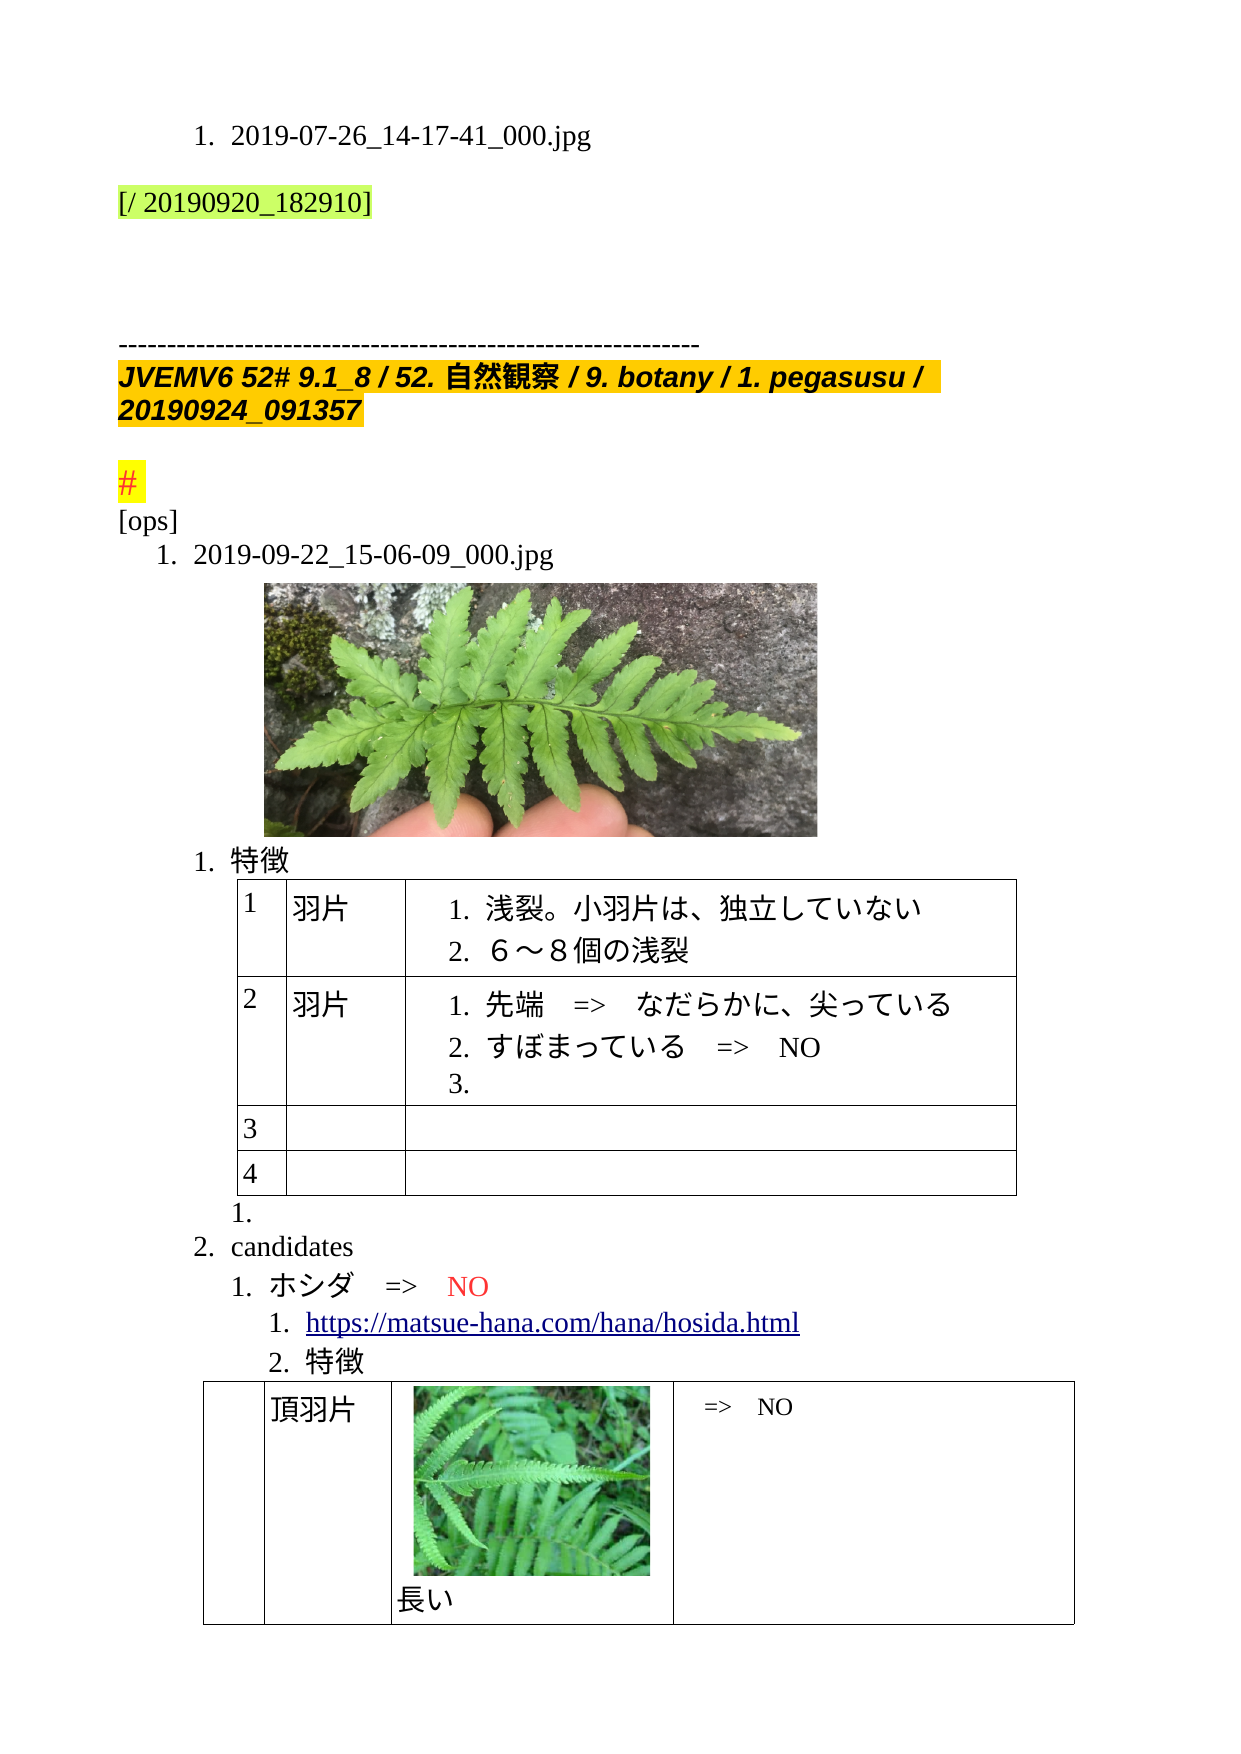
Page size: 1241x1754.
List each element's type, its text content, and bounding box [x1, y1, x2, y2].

list candidates [193, 1229, 1122, 1263]
list 2019-07-26_14-17-41_000.jpg [193, 118, 1122, 152]
list https://matsue-hana.com/hana/hosida.html [268, 1305, 1122, 1338]
table_header 羽片 [287, 880, 405, 976]
table_cell 4 [238, 1151, 286, 1195]
picture [413, 1386, 650, 1576]
table_header 浅裂。小羽片は、独立していない ６～８個の浅裂 [406, 880, 1016, 976]
text [/ 20190920_182910] [118, 185, 1122, 219]
text [ops] [118, 503, 1122, 537]
table_cell 3 [238, 1106, 286, 1150]
table_header 1 [238, 880, 286, 976]
table_cell [287, 1106, 405, 1150]
table_cell 羽片 [287, 977, 405, 1105]
table_header 長い [392, 1382, 673, 1624]
table_cell [287, 1151, 405, 1195]
table_cell 先端 => なだらかに、尖っている すぼまっている => NO [406, 977, 1016, 1105]
table_header => NO [674, 1382, 1074, 1624]
text ------------------------------------------------------------ [118, 326, 1122, 359]
text # [118, 460, 1122, 503]
text JVEMV6 52# 9.1_8 / 52. 自然観察 / 9. botany / 1. pegasusu / 20190924_091357 [118, 359, 1122, 427]
table_header [204, 1382, 264, 1624]
table_header 頂羽片 [265, 1382, 391, 1624]
list 特徴 [268, 1338, 1122, 1381]
table_cell [406, 1106, 1016, 1150]
list 2019-09-22_15-06-09_000.jpg [156, 537, 1122, 570]
list ホシダ => NO [231, 1263, 1122, 1305]
table_cell 2 [238, 977, 286, 1105]
picture [264, 583, 818, 837]
list 特徴 [193, 570, 1122, 879]
table_cell [406, 1151, 1016, 1195]
